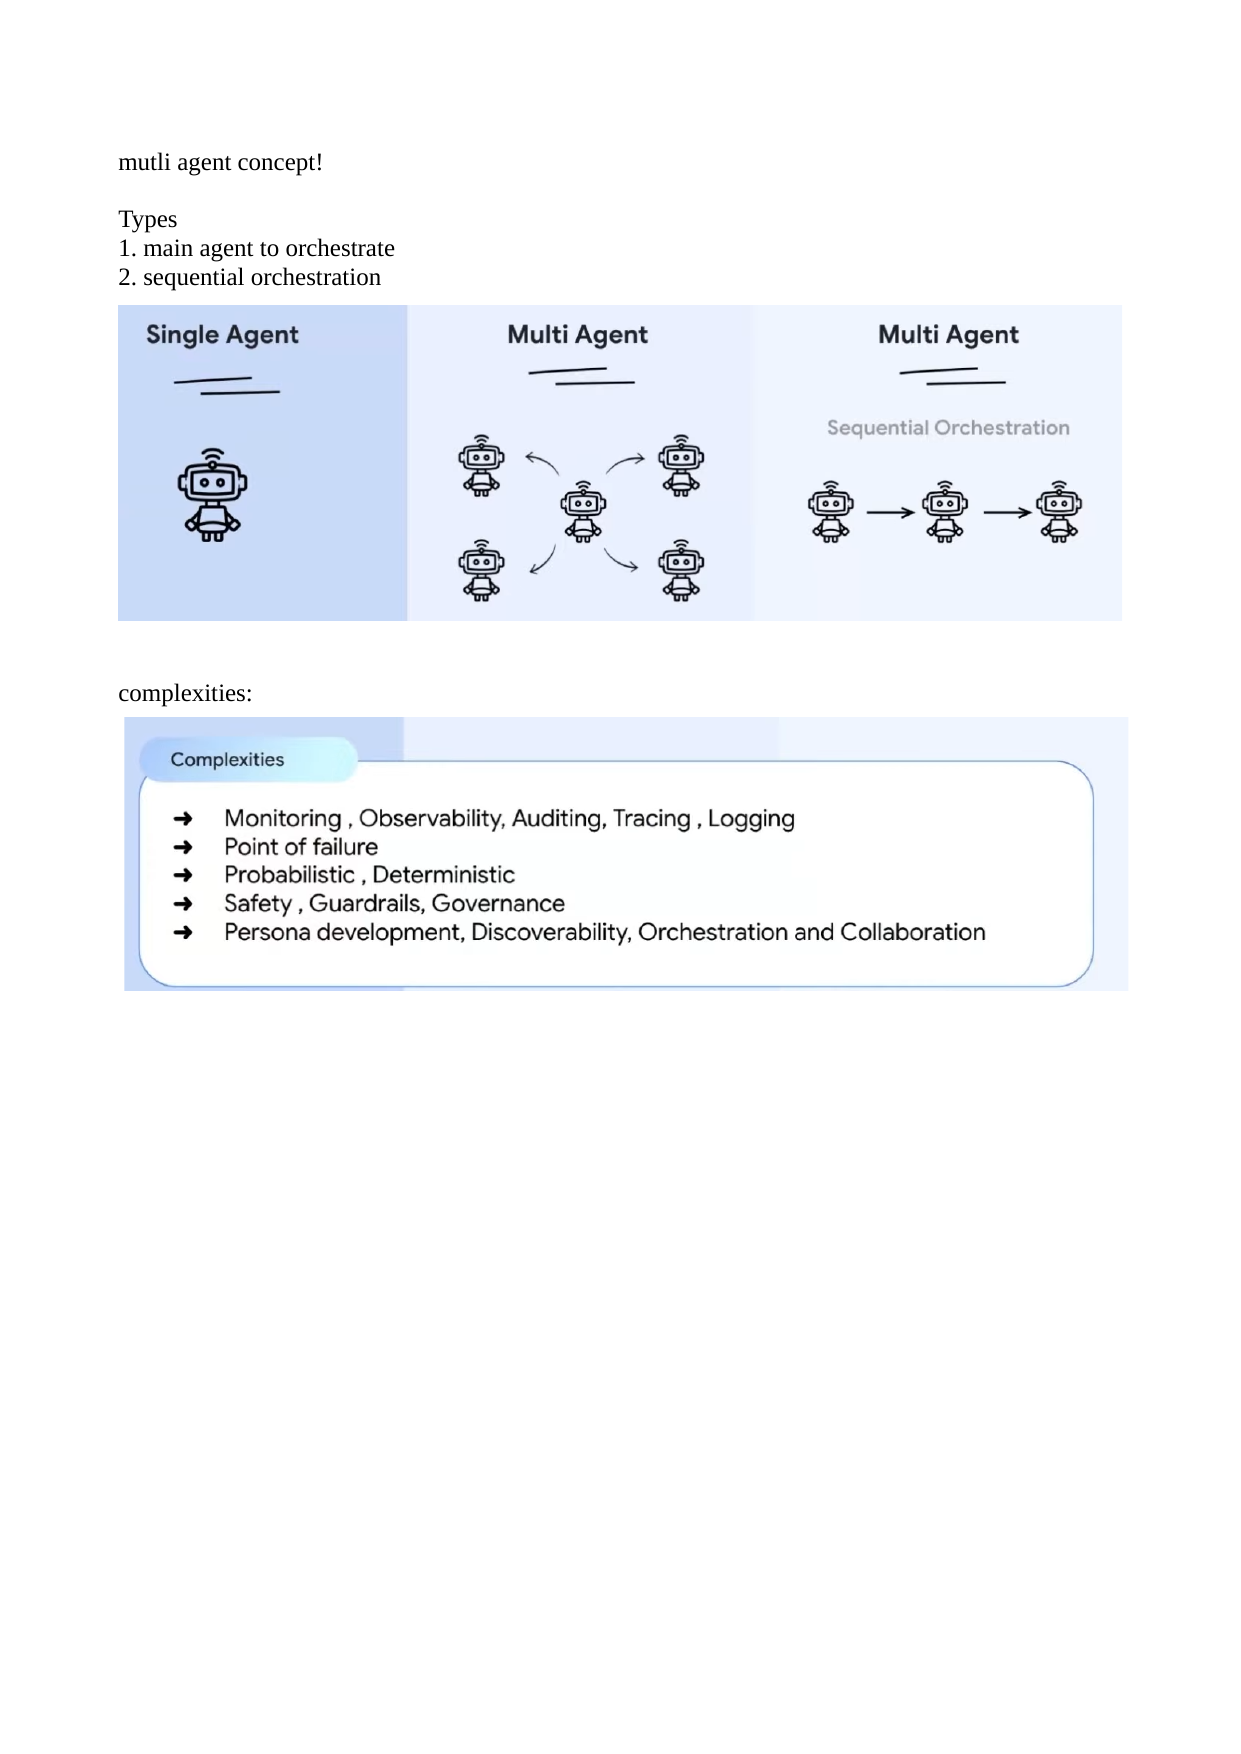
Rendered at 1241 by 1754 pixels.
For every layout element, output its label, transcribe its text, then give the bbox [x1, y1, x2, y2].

text mutli agent concept! Types [118, 118, 1122, 233]
text complexities: [118, 678, 1122, 707]
picture [118, 305, 1123, 621]
picture [124, 717, 1129, 991]
text 1. main agent to orchestrate 2. sequential orchestration [118, 233, 1122, 305]
text [118, 621, 1122, 649]
